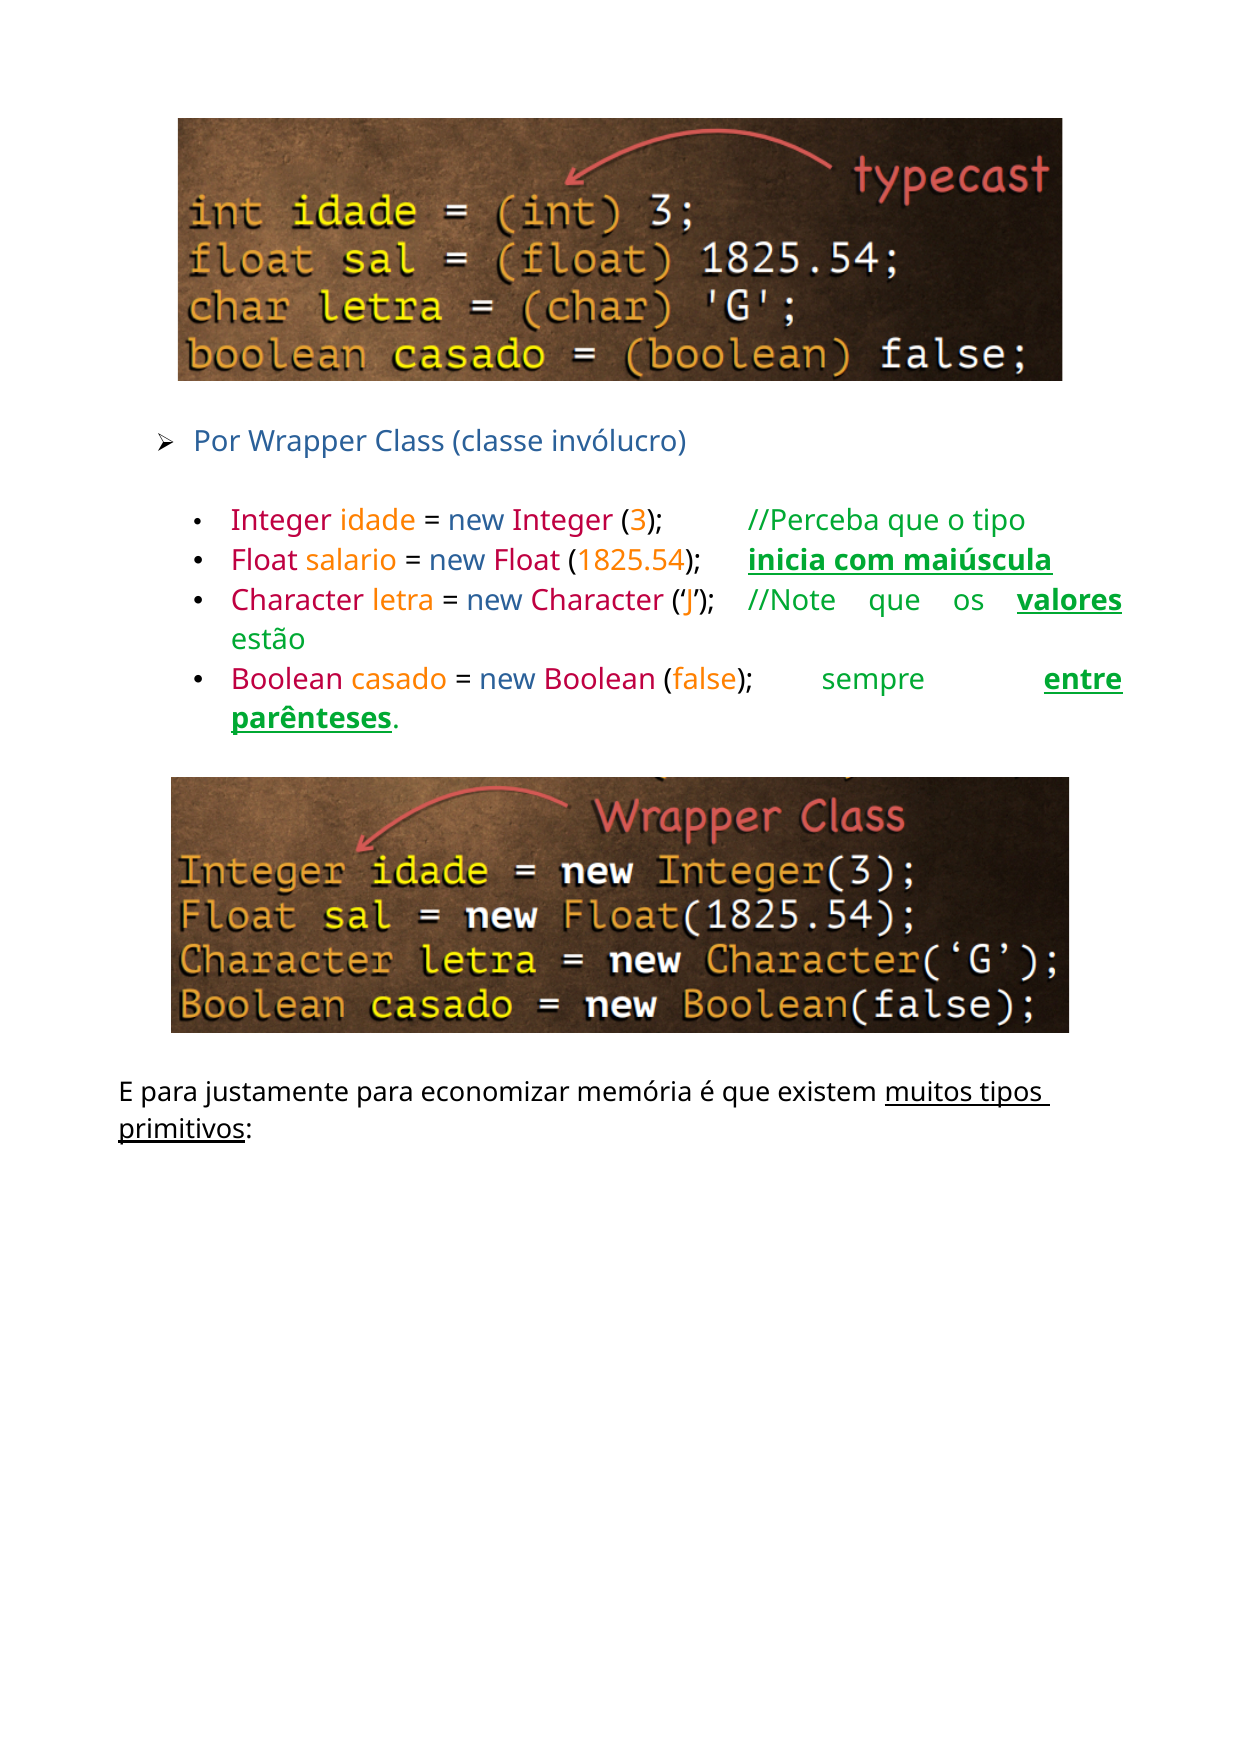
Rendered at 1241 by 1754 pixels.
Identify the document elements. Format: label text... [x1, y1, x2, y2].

text E para justamente para economizar memória é que existem muitos tipos primitivos: [118, 1072, 1122, 1146]
list Por Wrapper Class (classe invólucro) [156, 420, 1122, 460]
list Boolean casado = new Boolean (false); sempre entre parênteses. [193, 658, 1122, 737]
list Float salario = new Float (1825.54); inicia com maiúscula [193, 539, 1122, 579]
picture [171, 777, 1070, 1033]
list Character letra = new Character (‘J’); //Note que os valores estão [193, 579, 1122, 658]
list Integer idade = new Integer (3); //Perceba que o tipo [193, 499, 1122, 539]
picture [177, 118, 1063, 381]
